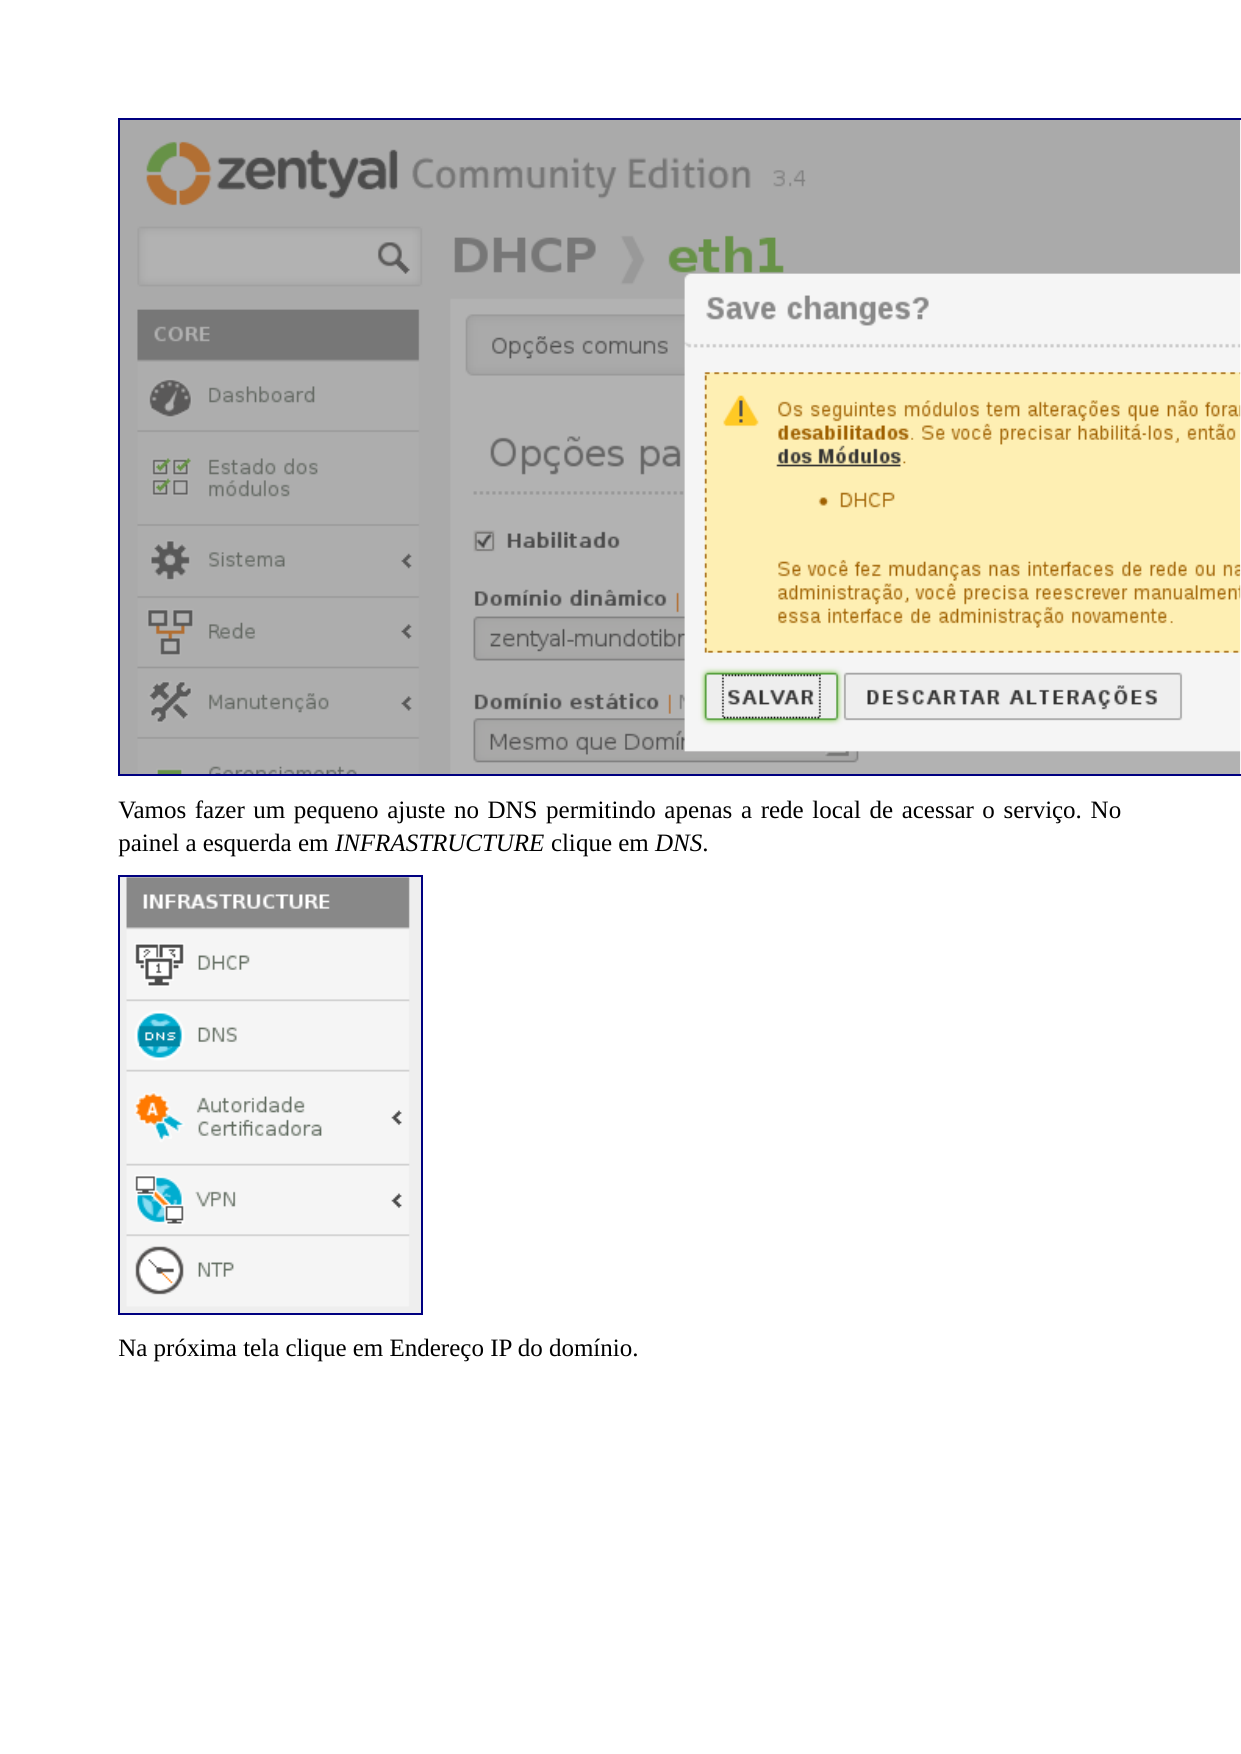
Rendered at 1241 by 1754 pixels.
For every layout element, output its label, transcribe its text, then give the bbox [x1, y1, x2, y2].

picture [120, 120, 1241, 774]
picture [120, 877, 421, 1313]
text Na próxima tela clique em Endereço IP do domínio. [118, 1333, 1122, 1362]
text Vamos fazer um pequeno ajuste no DNS permitindo apenas a rede local de acessar o serviço. No painel a esquerda em INFRASTRUCTURE clique em DNS. [118, 795, 1122, 857]
